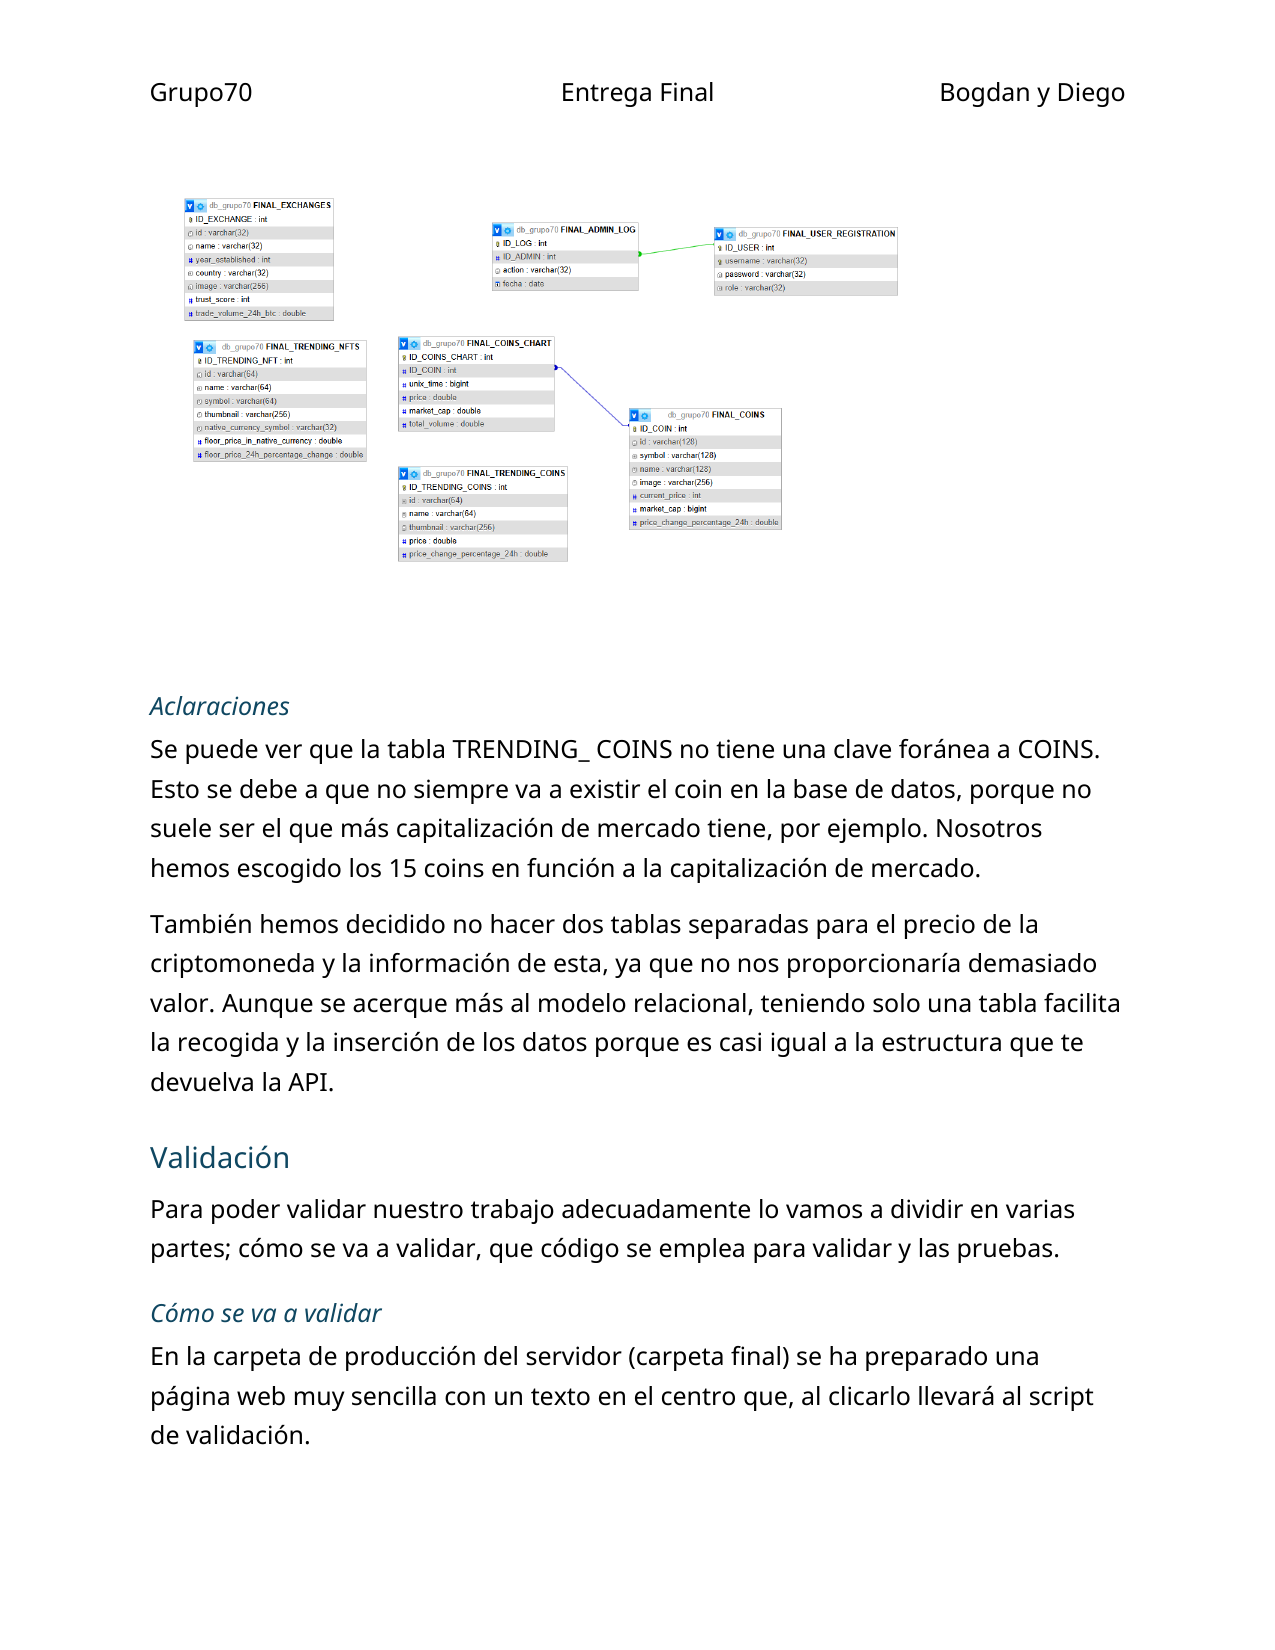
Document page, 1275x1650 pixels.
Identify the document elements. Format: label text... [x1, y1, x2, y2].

subtitle Validación [150, 1137, 1125, 1177]
text Se puede ver que la tabla TRENDING_ COINS no tiene una clave foránea a COINS. Esto se debe a que no siempre va a existir el coin en la base de datos, porque no suele ser el que más capitalización de mercado tiene, por ejemplo. Nosotros hemos escogido los 15 coins en función a la capitalización de mercado. [150, 732, 1125, 884]
text También hemos decidido no hacer dos tablas separadas para el precio de la criptomoneda y la información de esta, ya que no nos proporcionaría demasiado valor. Aunque se acerque más al modelo relacional, teniendo solo una tabla facilita la recogida y la inserción de los datos porque es casi igual a la estructura que te devuelva la API. [150, 906, 1125, 1098]
text En la carpeta de producción del servidor (carpeta final) se ha preparado una página web muy sencilla con un texto en el centro que, al clicarlo llevará al script de validación. [150, 1339, 1125, 1452]
text Para poder validar nuestro trabajo adecuadamente lo vamos a dividir en varias partes; cómo se va a validar, que código se emplea para validar y las pruebas. [150, 1191, 1125, 1265]
subtitle Cómo se va a validar [150, 1295, 1125, 1329]
subtitle Aclaraciones [150, 688, 1125, 722]
